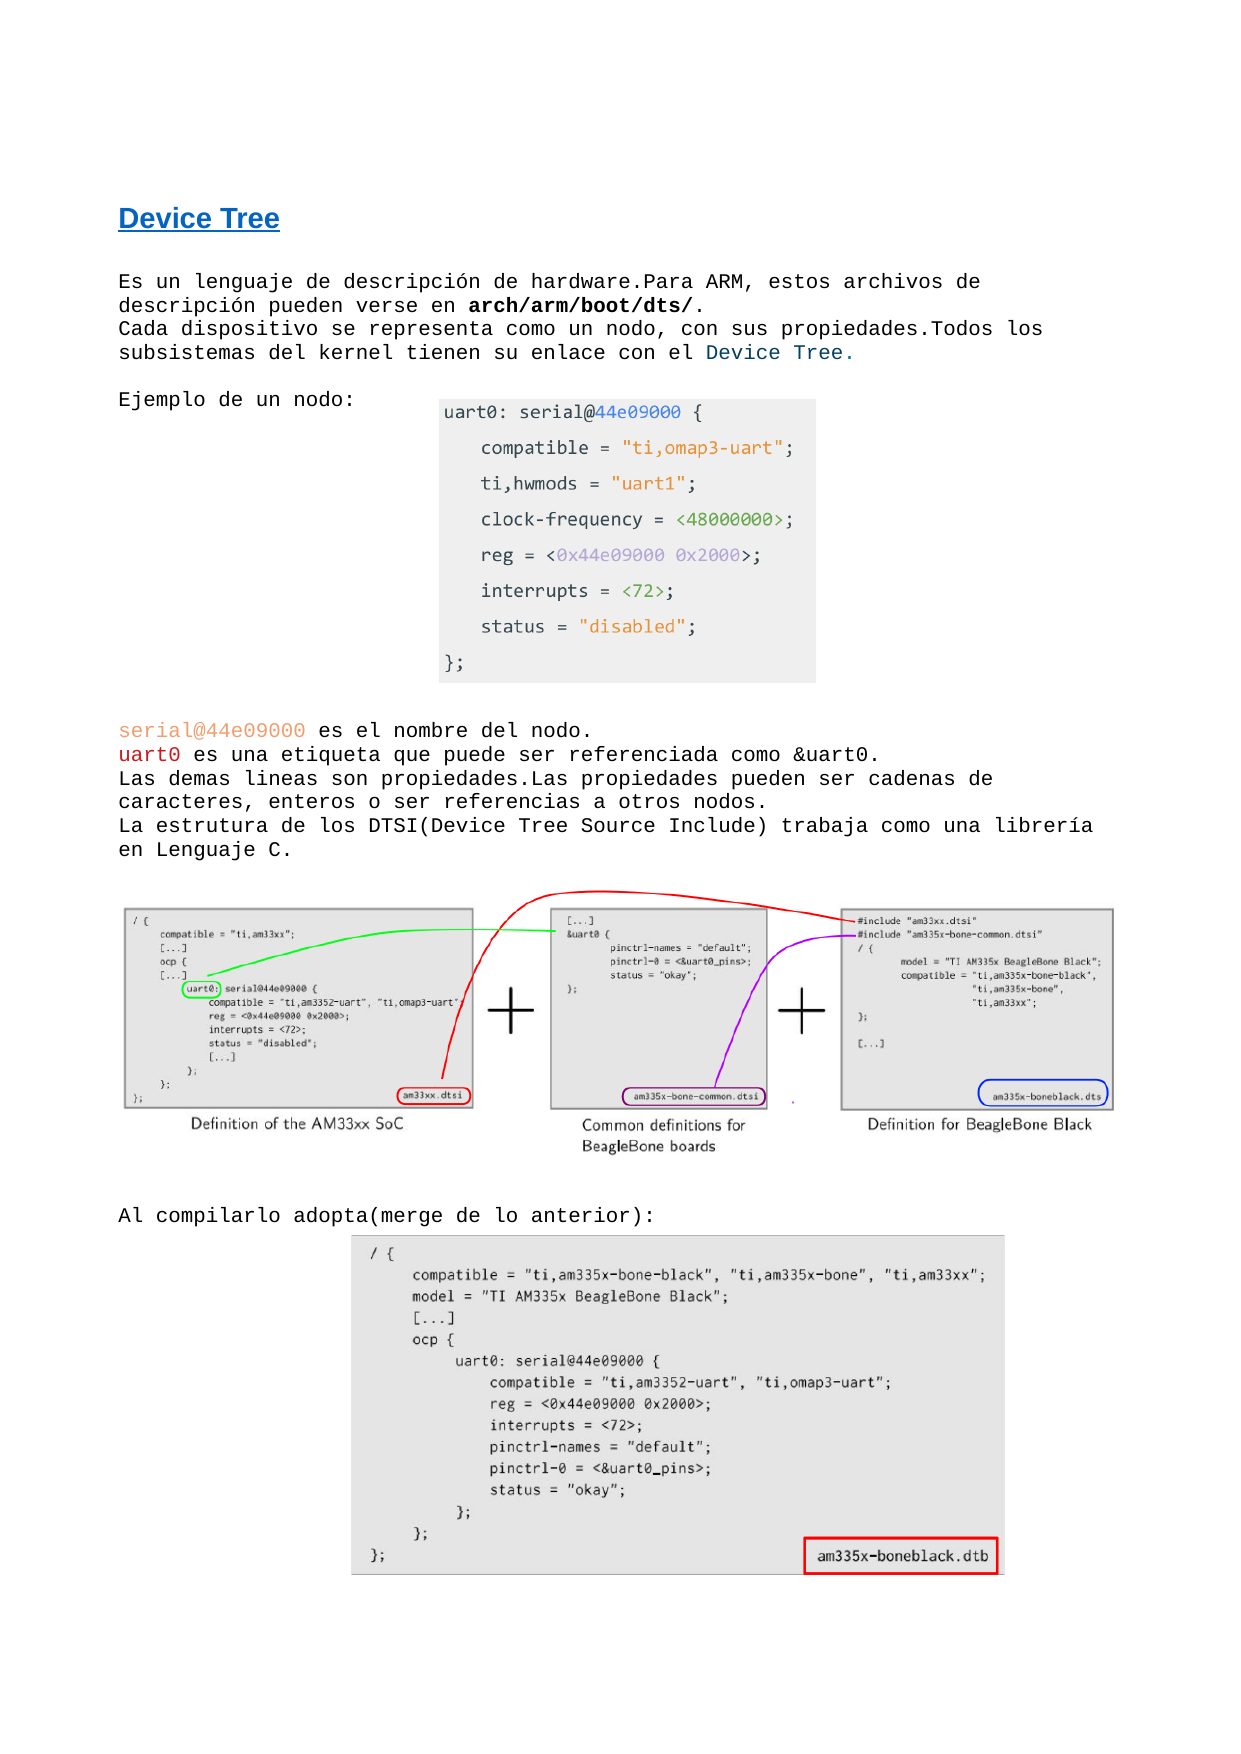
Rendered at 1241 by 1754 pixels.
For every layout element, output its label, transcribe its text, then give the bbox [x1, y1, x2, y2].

text uart0 es una etiqueta que puede ser referenciada como &uart0. [118, 744, 1122, 768]
text Las demas lineas son propiedades.Las propiedades pueden ser cadenas de caracteres, enteros o ser referencias a otros nodos. [118, 768, 1122, 815]
text Cada dispositivo se representa como un nodo, con sus propiedades.Todos los subsistemas del kernel tienen su enlace con el Device Tree. [118, 318, 1122, 366]
subtitle Device Tree [118, 201, 1122, 235]
text La estrutura de los DTSI(Device Tree Source Include) trabaja como una librería en Lenguaje C. [118, 815, 1122, 862]
text serial@44e09000 es el nombre del nodo. [118, 720, 1122, 744]
text Al compilarlo adopta(merge de lo anterior): [118, 1205, 1122, 1229]
text Ejemplo de un nodo: [118, 389, 1122, 413]
picture [438, 399, 817, 683]
picture [351, 1235, 1005, 1575]
text Es un lenguaje de descripción de hardware.Para ARM, estos archivos de descripción pueden verse en arch/arm/boot/dts/. [118, 271, 1122, 318]
picture [118, 885, 1123, 1158]
